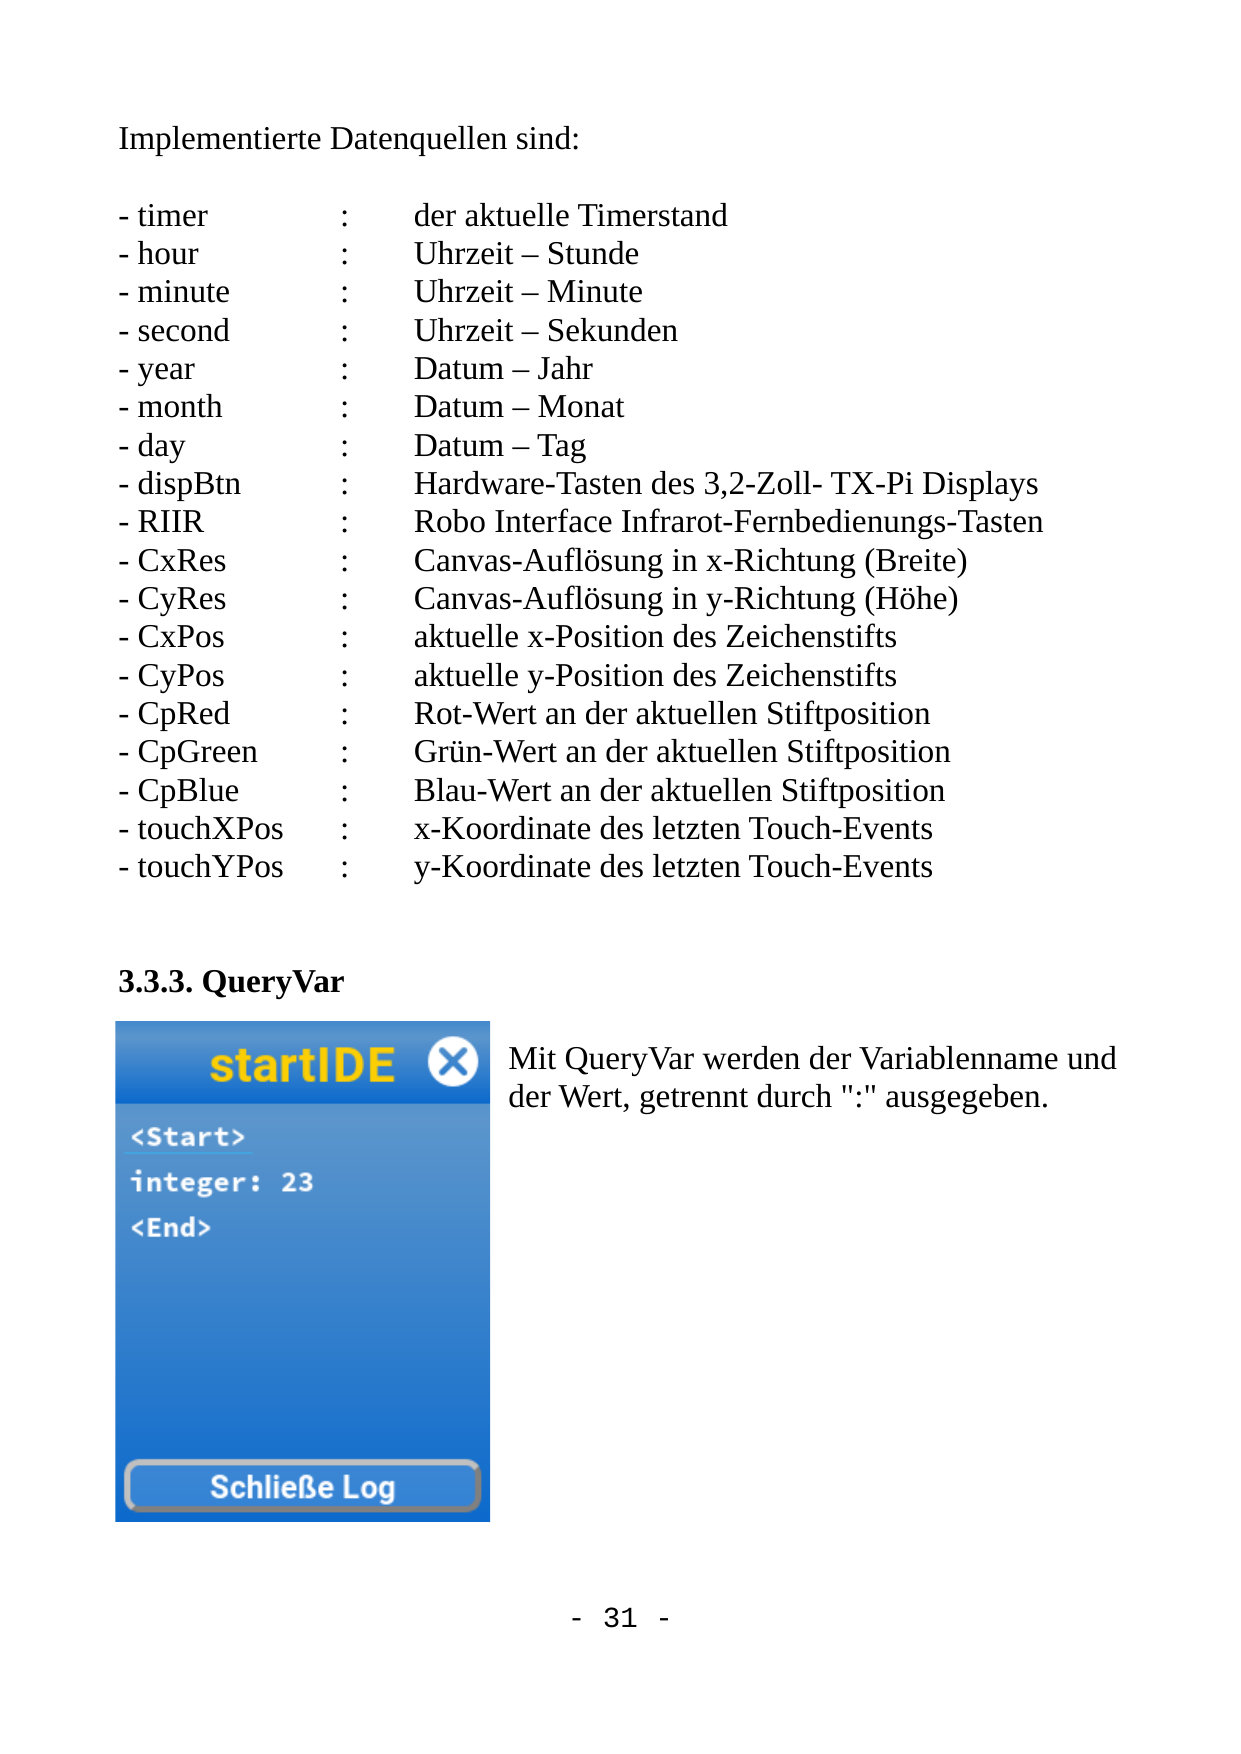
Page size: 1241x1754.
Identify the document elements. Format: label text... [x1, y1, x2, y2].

text - CxRes : Canvas-Auflösung in x-Richtung (Breite) [118, 540, 1122, 578]
text - day : Datum – Tag [118, 425, 1122, 463]
text - touchXPos : x-Koordinate des letzten Touch-Events [118, 808, 1122, 846]
text - month : Datum – Monat [118, 386, 1122, 425]
picture [115, 1021, 491, 1522]
text - CxPos : aktuelle x-Position des Zeichenstifts [118, 616, 1122, 655]
text - CyPos : aktuelle y-Position des Zeichenstifts [118, 655, 1122, 693]
text - CpGreen : Grün-Wert an der aktuellen Stiftposition [118, 731, 1122, 770]
text - CyRes : Canvas-Auflösung in y-Richtung (Höhe) [118, 578, 1122, 616]
text - CpBlue : Blau-Wert an der aktuellen Stiftposition [118, 770, 1122, 808]
text Implementierte Datenquellen sind: [118, 118, 1122, 156]
text - touchYPos : y-Koordinate des letzten Touch-Events [118, 846, 1122, 885]
text Mit QueryVar werden der Variablenname und der Wert, getrennt durch ":" ausgegeben. [491, 1038, 1122, 1115]
text - second : Uhrzeit – Sekunden [118, 310, 1122, 348]
text - RIIR : Robo Interface Infrarot-Fernbedienungs-Tasten [118, 501, 1122, 540]
text 3.3.3. QueryVar [118, 961, 1122, 1000]
text - year : Datum – Jahr [118, 348, 1122, 386]
text - dispBtn : Hardware-Tasten des 3,2-Zoll- TX-Pi Displays [118, 463, 1122, 501]
text - CpRed : Rot-Wert an der aktuellen Stiftposition [118, 693, 1122, 731]
text - minute : Uhrzeit – Minute [118, 271, 1122, 310]
text - hour : Uhrzeit – Stunde [118, 233, 1122, 271]
text - timer : der aktuelle Timerstand [118, 195, 1122, 233]
